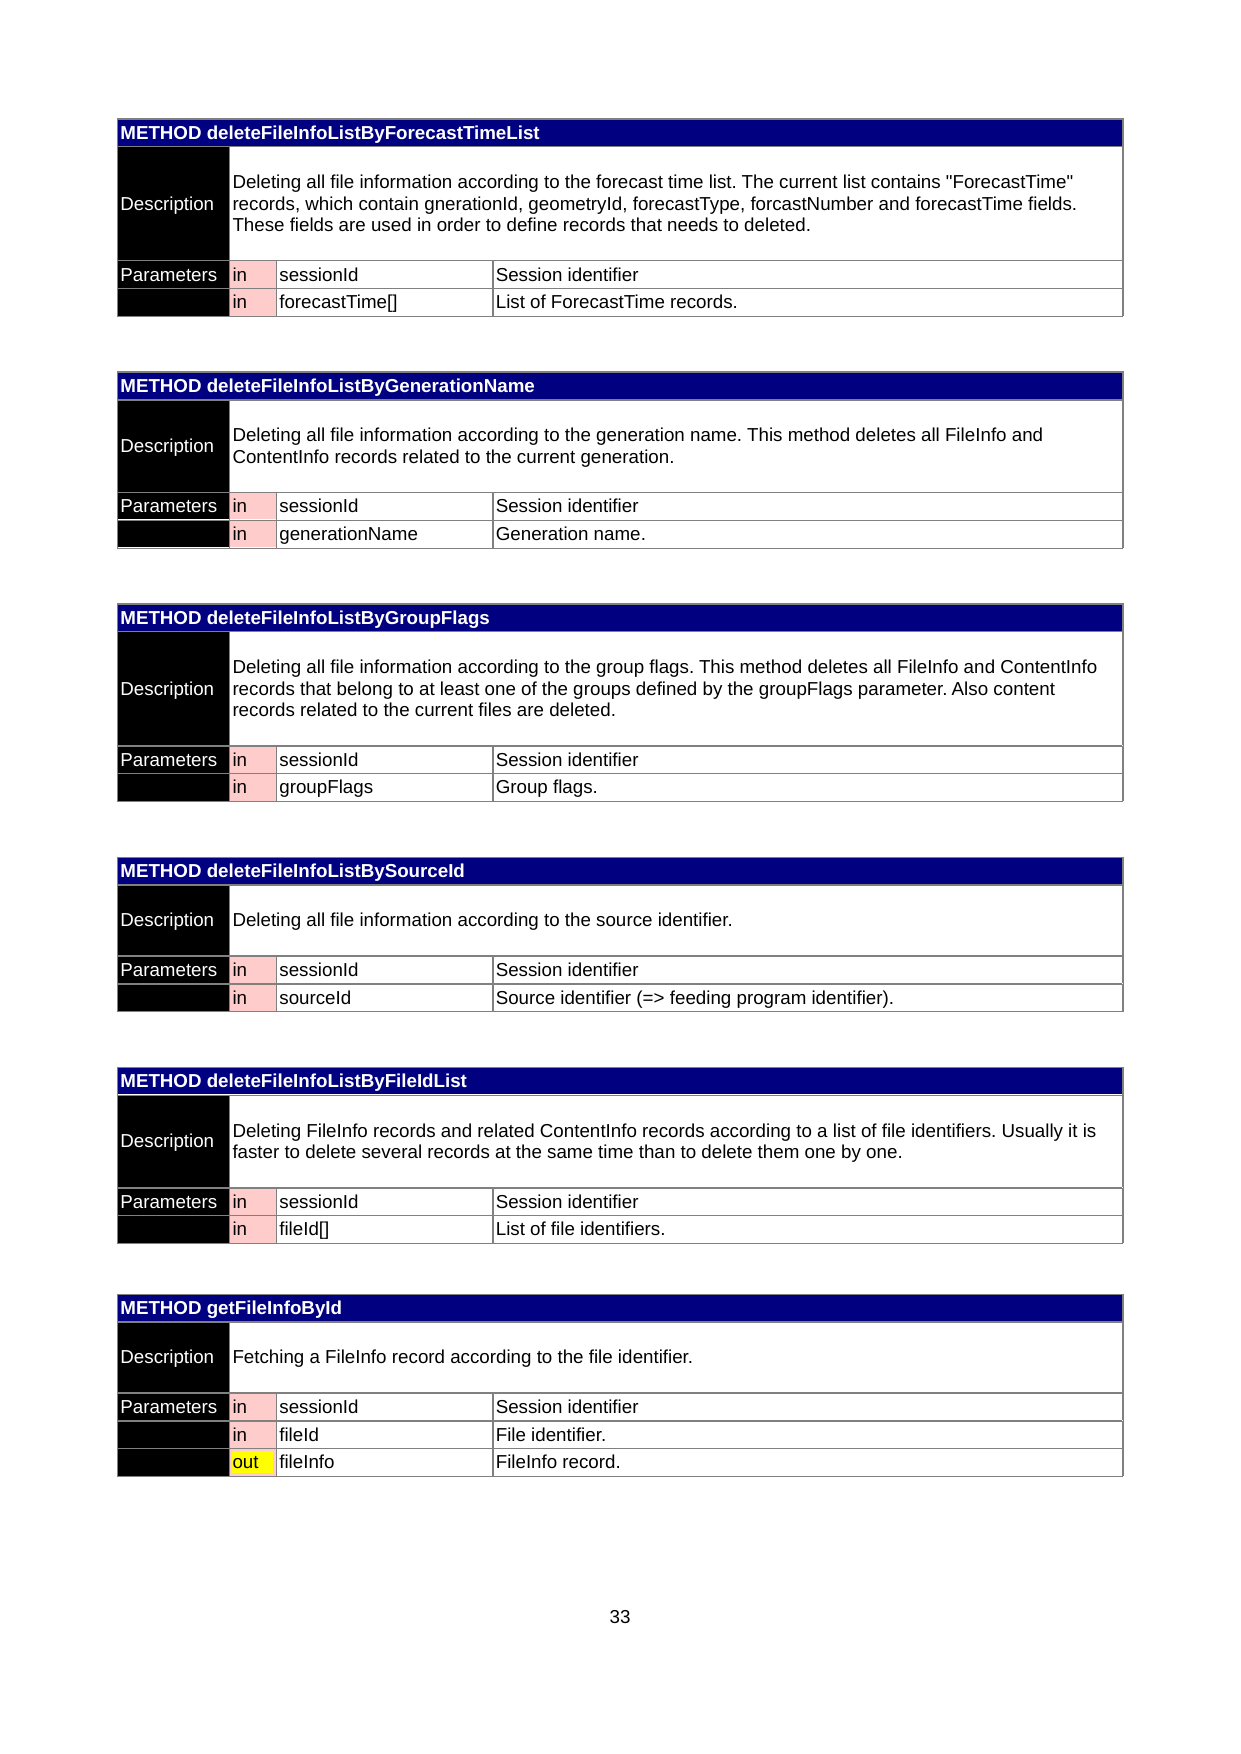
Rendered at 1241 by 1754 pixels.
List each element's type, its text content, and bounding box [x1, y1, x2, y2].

table_cell Source identifier (=> feeding program identifier). [494, 985, 1122, 1011]
table_cell in [230, 747, 276, 773]
table_cell in [230, 985, 276, 1011]
table_cell sessionId [277, 1189, 492, 1215]
table_cell Session identifier [494, 261, 1122, 288]
table_cell Generation name. [494, 521, 1122, 547]
table_cell File identifier. [494, 1422, 1122, 1448]
table_cell Deleting FileInfo records and related ContentInfo records according to a list of file identifiers. Usually it is faster to delete several records at the same time than to delete them one by one. [230, 1096, 1122, 1187]
table_cell [118, 1449, 229, 1476]
table_cell Group flags. [494, 774, 1122, 801]
table_cell Deleting all file information according to the forecast time list. The current list contains "ForecastTime" records, which contain gnerationId, geometryId, forecastType, forcastNumber and forecastTime fields. These fields are used in order to define records that needs to deleted. [230, 147, 1122, 260]
table_cell groupFlags [277, 774, 492, 801]
table_cell Fetching a FileInfo record according to the file identifier. [230, 1323, 1122, 1392]
table_cell fileId[] [277, 1216, 492, 1243]
table_cell fileId [277, 1422, 492, 1448]
table_cell [118, 289, 229, 316]
table_cell sessionId [277, 261, 492, 288]
table_cell Parameters [118, 261, 229, 288]
table_cell Description [118, 401, 229, 492]
table_cell in [230, 493, 276, 519]
table_cell List of ForecastTime records. [494, 289, 1122, 316]
table_cell [118, 521, 229, 547]
table_cell out [230, 1449, 276, 1476]
table_header METHOD deleteFileInfoListByForecastTimeList [118, 120, 1122, 146]
table_cell forecastTime[] [277, 289, 492, 316]
table_header METHOD deleteFileInfoListByGenerationName [118, 373, 1122, 399]
table_cell FileInfo record. [494, 1449, 1122, 1476]
table_cell Deleting all file information according to the generation name. This method deletes all FileInfo and ContentInfo records related to the current generation. [230, 401, 1122, 492]
table_cell Description [118, 1096, 229, 1187]
table_cell Parameters [118, 747, 229, 773]
table_cell [118, 985, 229, 1011]
table_cell in [230, 1189, 276, 1215]
table_header METHOD deleteFileInfoListBySourceId [118, 858, 1122, 884]
table_cell sessionId [277, 1394, 492, 1420]
table_cell Description [118, 886, 229, 955]
table_cell Parameters [118, 957, 229, 983]
table_cell in [230, 289, 276, 316]
table_cell in [230, 1216, 276, 1243]
table_cell sessionId [277, 957, 492, 983]
table_cell Parameters [118, 1189, 229, 1215]
table_cell sessionId [277, 747, 492, 773]
table_cell Session identifier [494, 1189, 1122, 1215]
table_cell Session identifier [494, 957, 1122, 983]
table_cell Deleting all file information according to the group flags. This method deletes all FileInfo and ContentInfo records that belong to at least one of the groups defined by the groupFlags parameter. Also content records related to the current files are deleted. [230, 632, 1122, 745]
table_cell Description [118, 1323, 229, 1392]
table_cell [118, 1422, 229, 1448]
table_cell in [230, 957, 276, 983]
table_header METHOD deleteFileInfoListByFileIdList [118, 1068, 1122, 1094]
table_cell in [230, 1394, 276, 1420]
table_cell fileInfo [277, 1449, 492, 1476]
table_cell [118, 1216, 229, 1243]
table_cell in [230, 774, 276, 801]
table_cell List of file identifiers. [494, 1216, 1122, 1243]
table_cell Session identifier [494, 493, 1122, 519]
table_cell Parameters [118, 493, 229, 519]
table_cell Deleting all file information according to the source identifier. [230, 886, 1122, 955]
table_cell sessionId [277, 493, 492, 519]
table_cell Session identifier [494, 747, 1122, 773]
table_header METHOD getFileInfoById [118, 1295, 1122, 1321]
table_cell sourceId [277, 985, 492, 1011]
table_cell Description [118, 147, 229, 260]
table_header METHOD deleteFileInfoListByGroupFlags [118, 605, 1122, 631]
table_cell Description [118, 632, 229, 745]
table_cell generationName [277, 521, 492, 547]
table_cell [118, 774, 229, 801]
table_cell in [230, 521, 276, 547]
table_cell Parameters [118, 1394, 229, 1420]
table_cell in [230, 1422, 276, 1448]
table_cell in [230, 261, 276, 288]
table_cell Session identifier [494, 1394, 1122, 1420]
